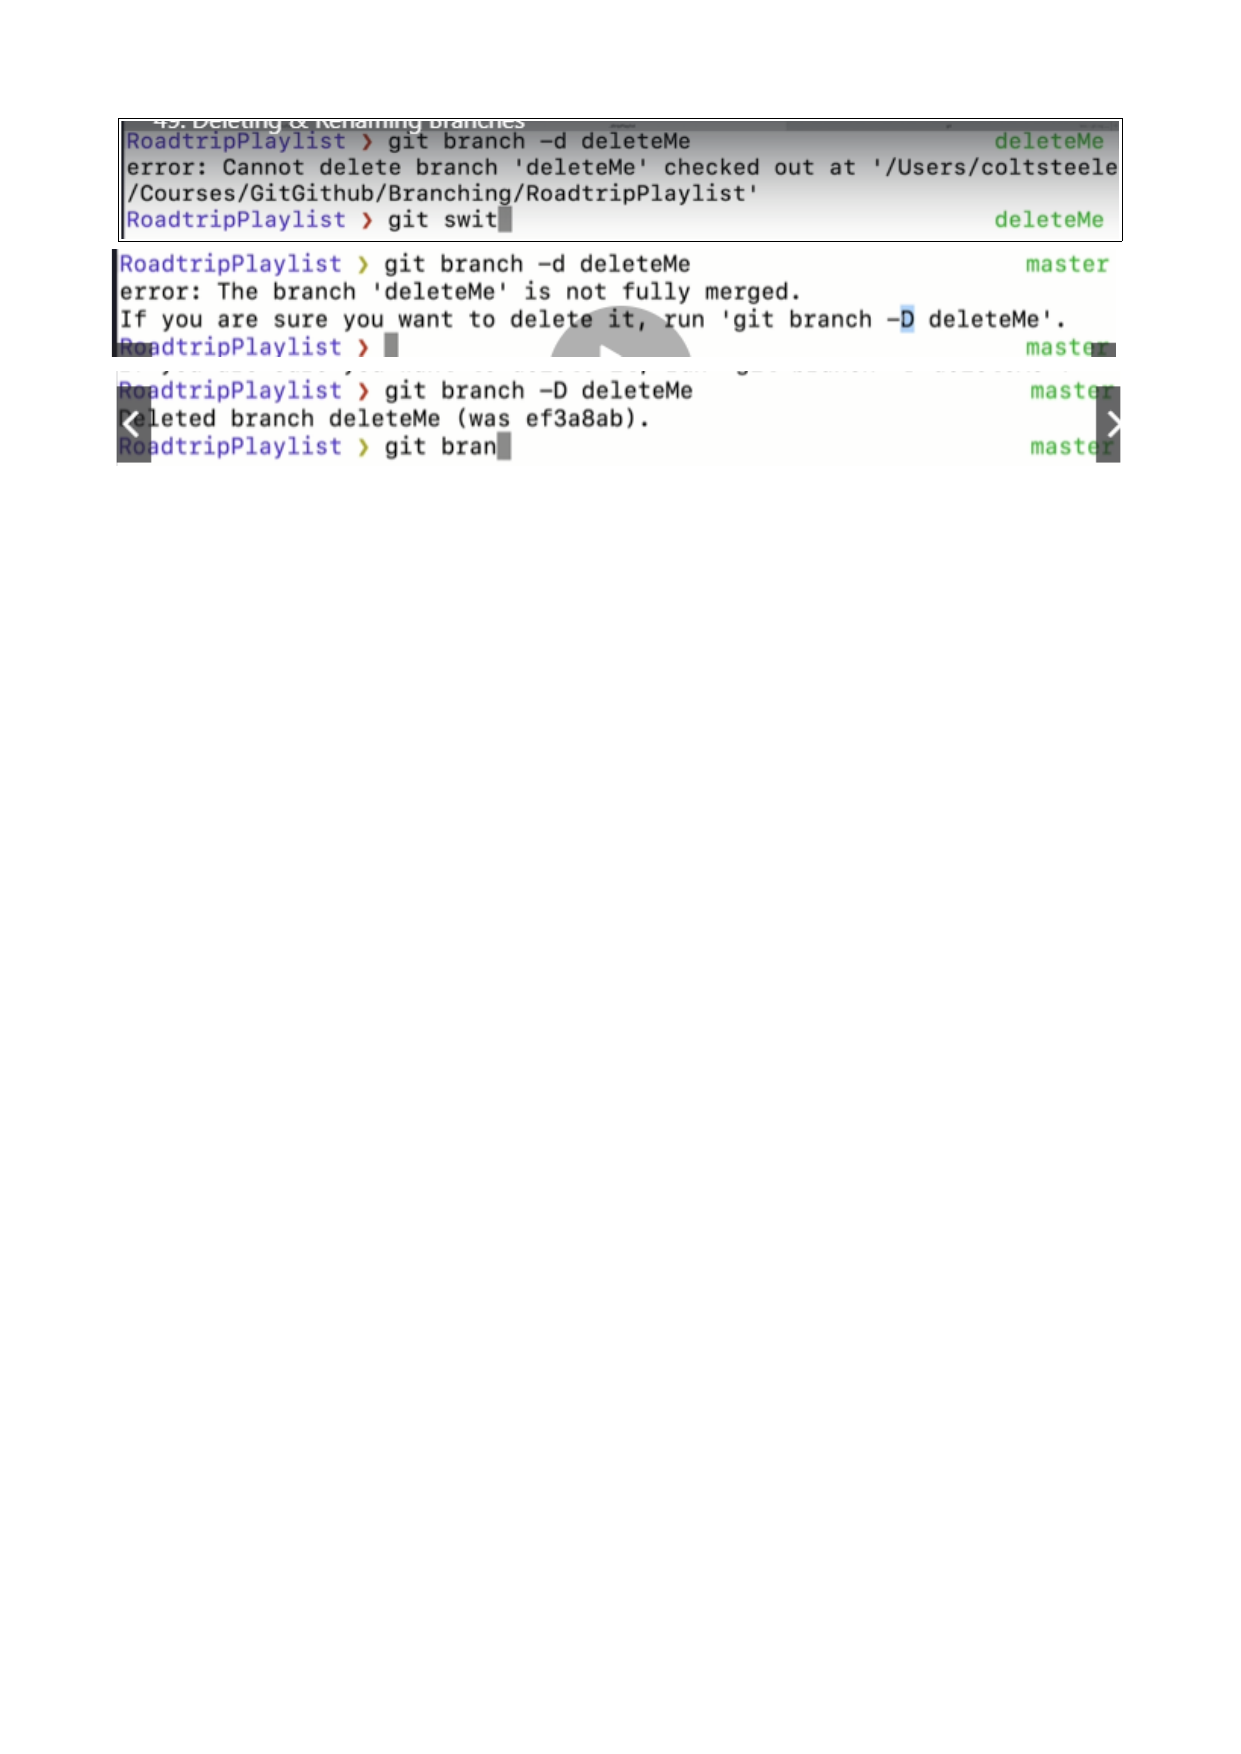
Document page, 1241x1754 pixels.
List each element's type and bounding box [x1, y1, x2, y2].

picture [111, 249, 1116, 357]
picture [116, 371, 1121, 466]
picture [121, 121, 1119, 239]
